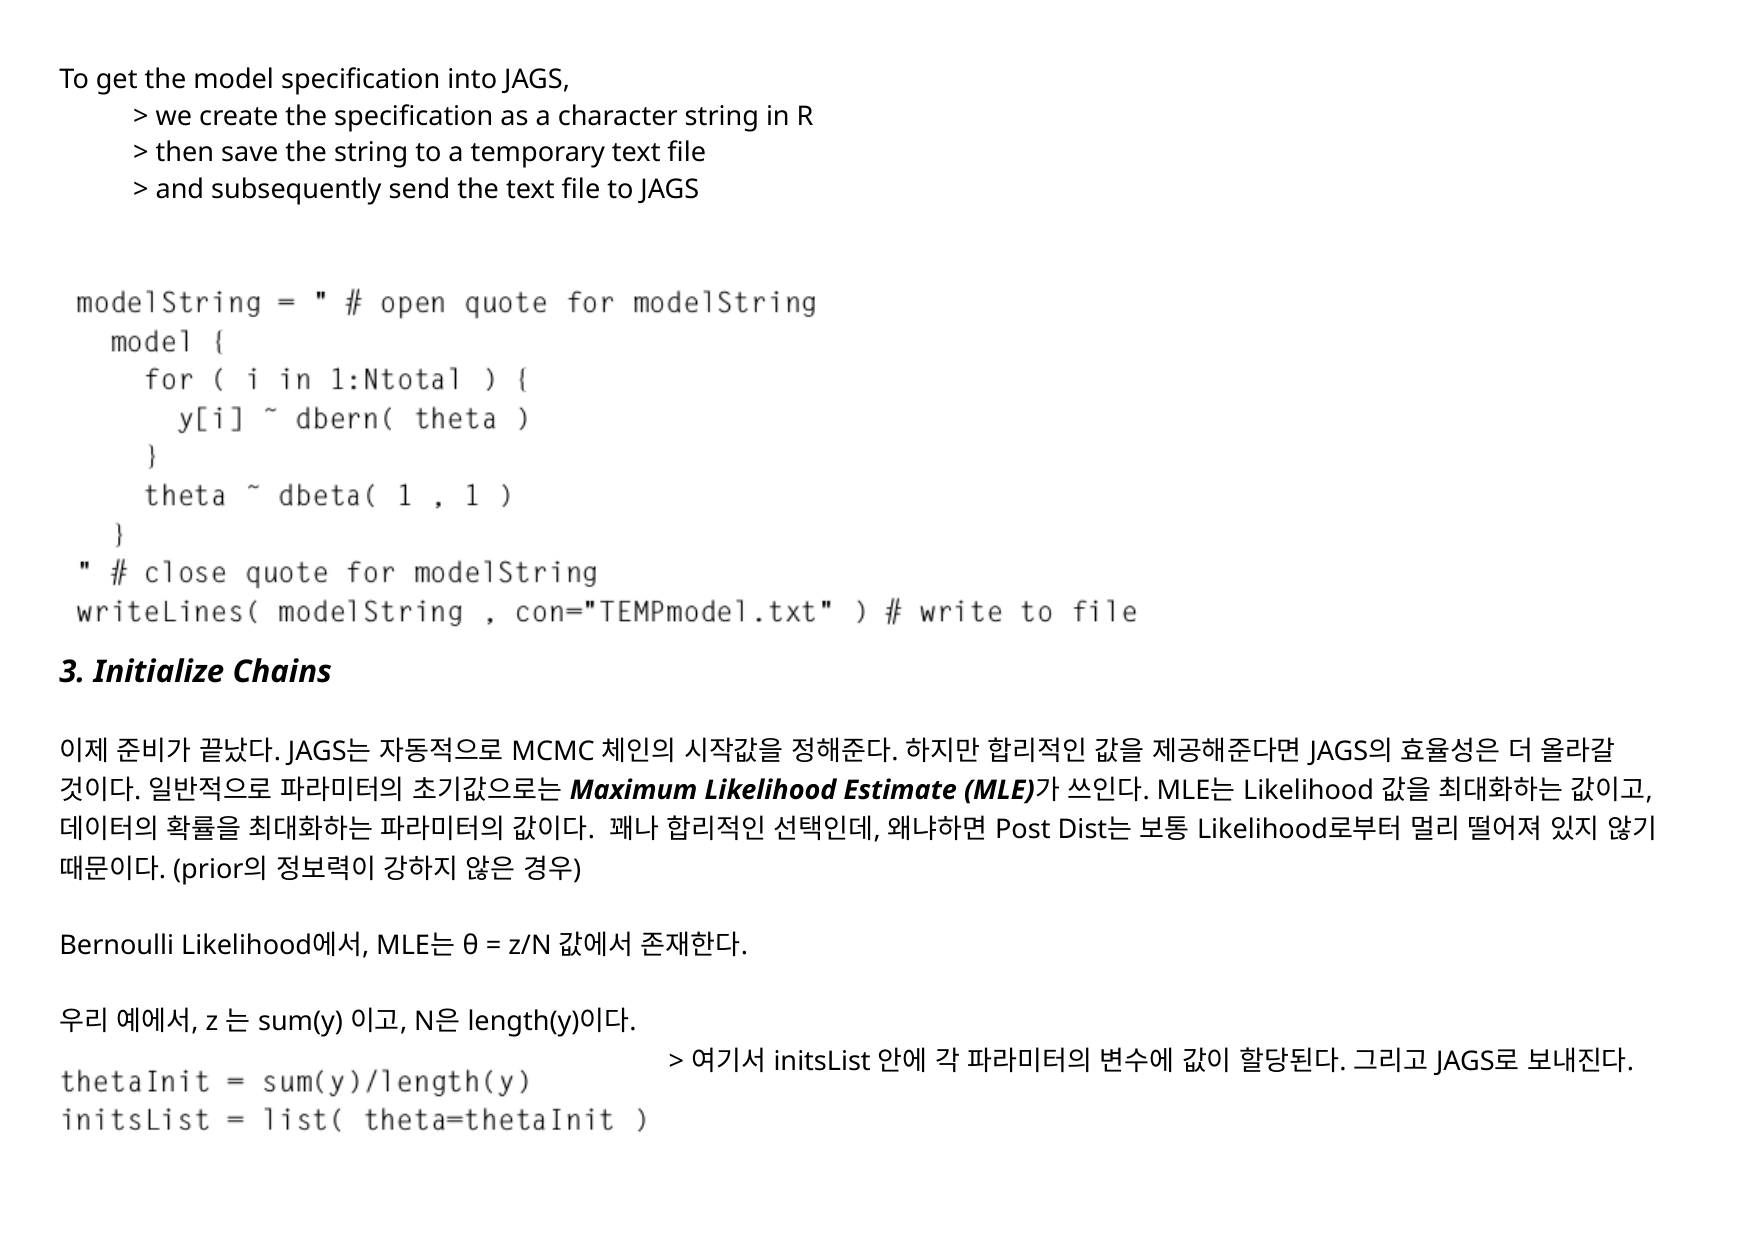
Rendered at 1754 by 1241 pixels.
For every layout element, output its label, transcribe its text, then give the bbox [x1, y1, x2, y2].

text > we create the specification as a character string in R [59, 96, 1695, 133]
text > then save the string to a temporary text file [59, 133, 1695, 170]
text > 여기서 initsList 안에 각 파라미터의 변수에 값이 할당된다. 그리고 JAGS로 보내진다. [59, 1038, 1695, 1078]
text > and subsequently send the text file to JAGS [59, 170, 1695, 207]
picture [52, 1063, 655, 1138]
text Bernoulli Likelihood에서, MLE는 θ = z/N 값에서 존재한다. [59, 923, 1695, 962]
picture [67, 281, 1155, 642]
text To get the model specification into JAGS, [59, 59, 1695, 96]
text 이제 준비가 끝났다. JAGS는 자동적으로 MCMC 체인의 시작값을 정해준다. 하지만 합리적인 값을 제공해준다면 JAGS의 효율성은 더 올라갈 것이다. 일반적으로 파라미터의 초기값으로는 Maximum Likelihood Estimate (MLE)가 쓰인다. MLE는 Likelihood 값을 최대화하는 값이고, 데이터의 확률을 최대화하는 파라미터의 값이다. 꽤나 합리적인 선택인데, 왜냐하면 Post Dist는 보통 Likelihood로부터 멀리 떨어져 있지 않기 때문이다. (prior의 정보력이 강하지 않은 경우) [59, 728, 1695, 886]
text 3. Initialize Chains [59, 649, 1695, 692]
text 우리 예에서, z 는 sum(y) 이고, N은 length(y)이다. [59, 999, 1695, 1038]
